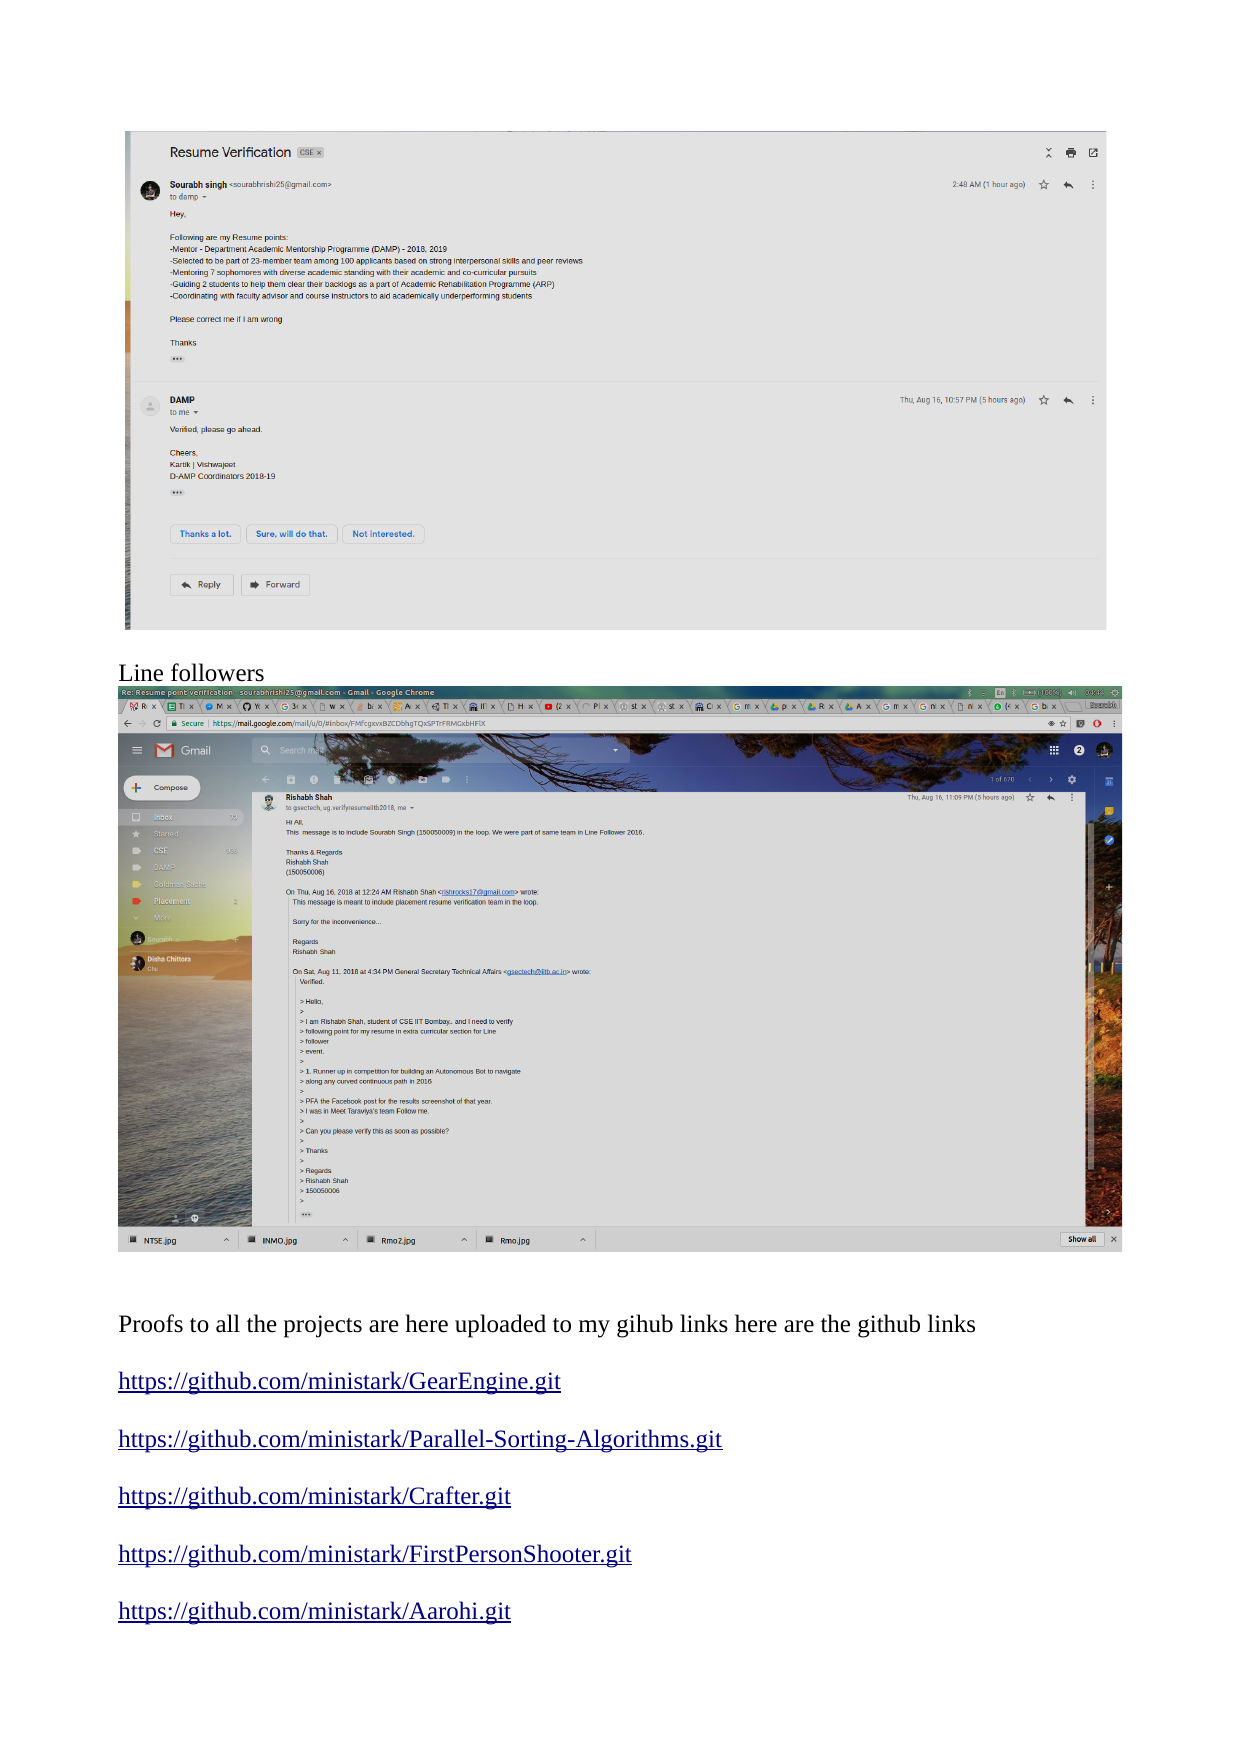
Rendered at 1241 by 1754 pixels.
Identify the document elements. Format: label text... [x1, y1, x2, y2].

text https://github.com/ministark/GearEngine.git [118, 1366, 1122, 1395]
text https://github.com/ministark/Aarohi.git [118, 1596, 1122, 1625]
text https://github.com/ministark/Parallel-Sorting-Algorithms.git [118, 1424, 1122, 1453]
text Proofs to all the projects are here uploaded to my gihub links here are the github links [118, 1309, 1122, 1338]
text https://github.com/ministark/Crafter.git [118, 1481, 1122, 1510]
picture [125, 131, 1107, 630]
text https://github.com/ministark/FirstPersonShooter.git [118, 1539, 1122, 1568]
text Line followers [118, 658, 1122, 686]
picture [118, 686, 1123, 1252]
